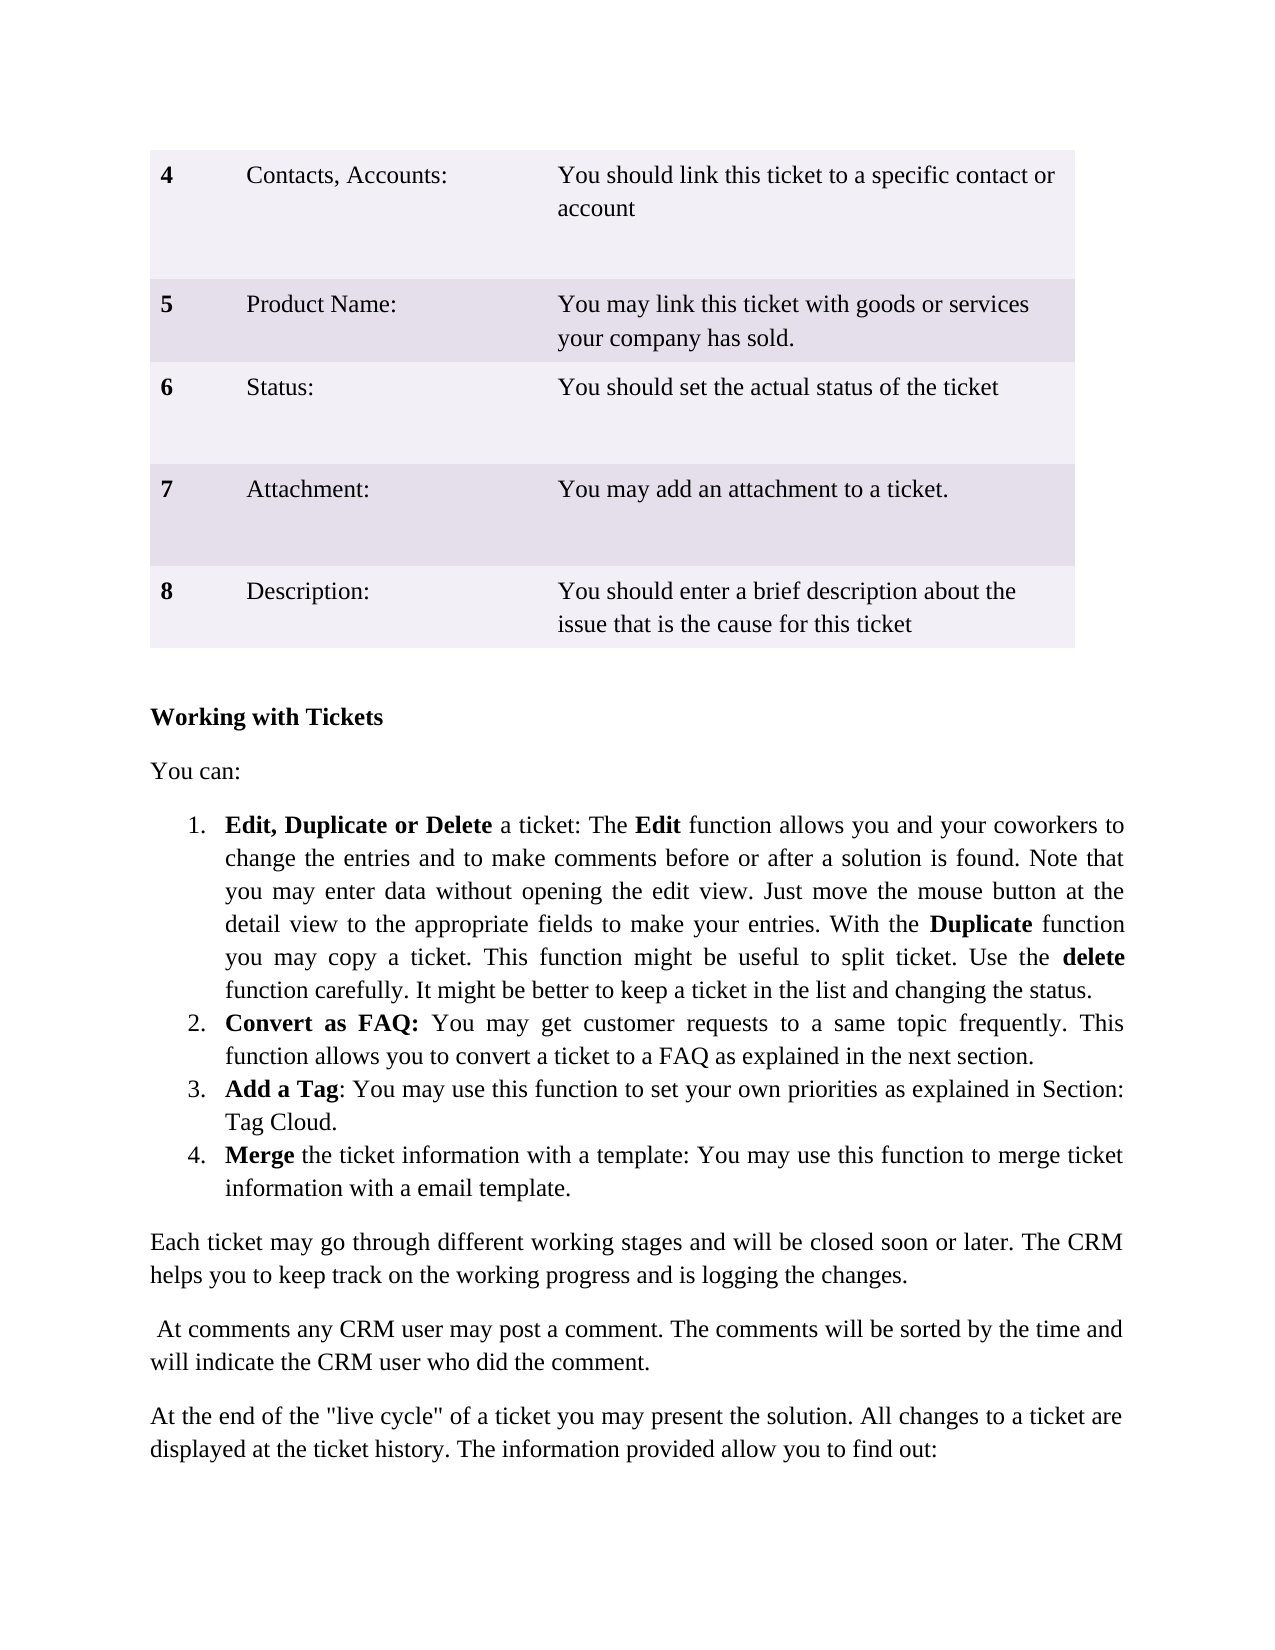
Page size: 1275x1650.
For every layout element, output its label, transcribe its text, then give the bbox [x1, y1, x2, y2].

table_cell Status: [236, 362, 547, 464]
text Each ticket may go through different working stages and will be closed soon or later. The CRM helps you to keep track on the working progress and is logging the changes. [150, 1227, 1125, 1289]
table_cell Product Name: [236, 279, 547, 362]
table_cell You should set the actual status of the ticket [547, 362, 1075, 464]
table_cell Contacts, Accounts: [236, 150, 547, 279]
text Working with Tickets [150, 702, 1125, 731]
list Edit, Duplicate or Delete a ticket: The Edit function allows you and your coworkers to change the entries and to make comments before or after a solution is found. Note that you may enter data without opening the edit view. Just move the mouse button at the detail view to the appropriate fields to make your entries. With the Duplicate function you may copy a ticket. This function might be useful to split ticket. Use the delete function carefully. It might be better to keep a ticket in the list and changing the status. [187, 810, 1125, 1004]
table_cell You should enter a brief description about the issue that is the cause for this ticket [547, 566, 1075, 648]
table_cell 7 [150, 464, 236, 566]
table_cell You may link this ticket with goods or services your company has sold. [547, 279, 1075, 362]
table_cell 6 [150, 362, 236, 464]
text At the end of the "live cycle" of a ticket you may present the solution. All changes to a ticket are displayed at the ticket history. The information provided allow you to find out: [150, 1401, 1125, 1463]
list Convert as FAQ: You may get customer requests to a same topic frequently. This function allows you to convert a ticket to a FAQ as explained in the next section. [187, 1008, 1125, 1070]
table_cell You should link this ticket to a specific contact or account [547, 150, 1075, 279]
table_cell Description: [236, 566, 547, 648]
text You can: [150, 756, 1125, 785]
table_cell You may add an attachment to a ticket. [547, 464, 1075, 566]
list Merge the ticket information with a template: You may use this function to merge ticket information with a email template. [187, 1140, 1125, 1202]
text At comments any CRM user may post a comment. The comments will be sorted by the time and will indicate the CRM user who did the comment. [150, 1314, 1125, 1376]
table_cell 4 [150, 150, 236, 279]
list Add a Tag: You may use this function to set your own priorities as explained in Section: Tag Cloud. [187, 1074, 1125, 1136]
table_cell 5 [150, 279, 236, 362]
table_cell Attachment: [236, 464, 547, 566]
table_cell 8 [150, 566, 236, 648]
